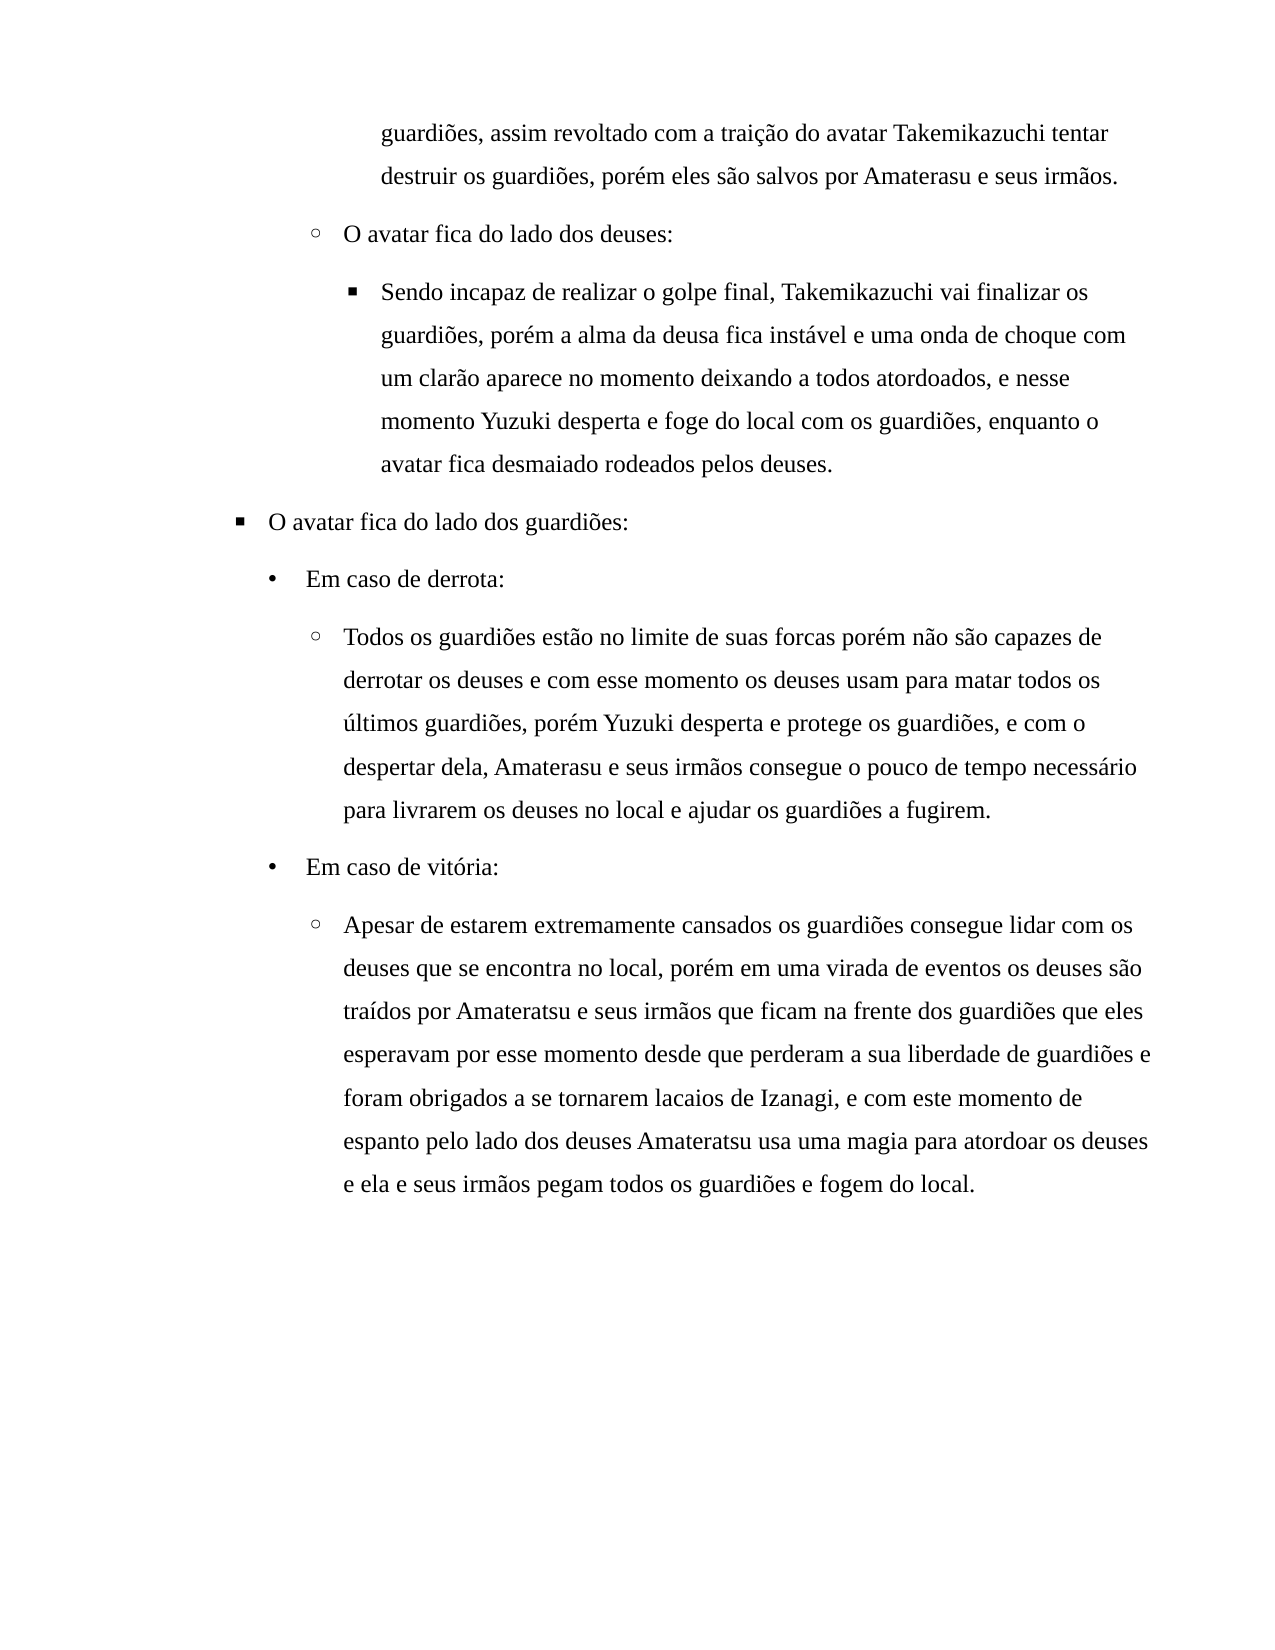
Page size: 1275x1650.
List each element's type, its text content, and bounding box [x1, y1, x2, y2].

list Em caso de vitória: [268, 852, 1157, 881]
list Todos os guardiões estão no limite de suas forcas porém não são capazes de derrotar os deuses e com esse momento os deuses usam para matar todos os últimos guardiões, porém Yuzuki desperta e protege os guardiões, e com o despertar dela, Amaterasu e seus irmãos consegue o pouco de tempo necessário para livrarem os deuses no local e ajudar os guardiões a fugirem. [306, 622, 1157, 823]
list guardiões, assim revoltado com a traição do avatar Takemikazuchi tentar destruir os guardiões, porém eles são salvos por Amaterasu e seus irmãos. [343, 118, 1157, 190]
list Apesar de estarem extremamente cansados os guardiões consegue lidar com os deuses que se encontra no local, porém em uma virada de eventos os deuses são traídos por Amateratsu e seus irmãos que ficam na frente dos guardiões que eles esperavam por esse momento desde que perderam a sua liberdade de guardiões e foram obrigados a se tornarem lacaios de Izanagi, e com este momento de espanto pelo lado dos deuses Amateratsu usa uma magia para atordoar os deuses e ela e seus irmãos pegam todos os guardiões e fogem do local. [306, 910, 1157, 1198]
list Em caso de derrota: [268, 564, 1157, 593]
list Sendo incapaz de realizar o golpe final, Takemikazuchi vai finalizar os guardiões, porém a alma da deusa fica instável e uma onda de choque com um clarão aparece no momento deixando a todos atordoados, e nesse momento Yuzuki desperta e foge do local com os guardiões, enquanto o avatar fica desmaiado rodeados pelos deuses. [343, 277, 1157, 478]
list O avatar fica do lado dos guardiões: [231, 507, 1157, 536]
list O avatar fica do lado dos deuses: [306, 219, 1157, 248]
